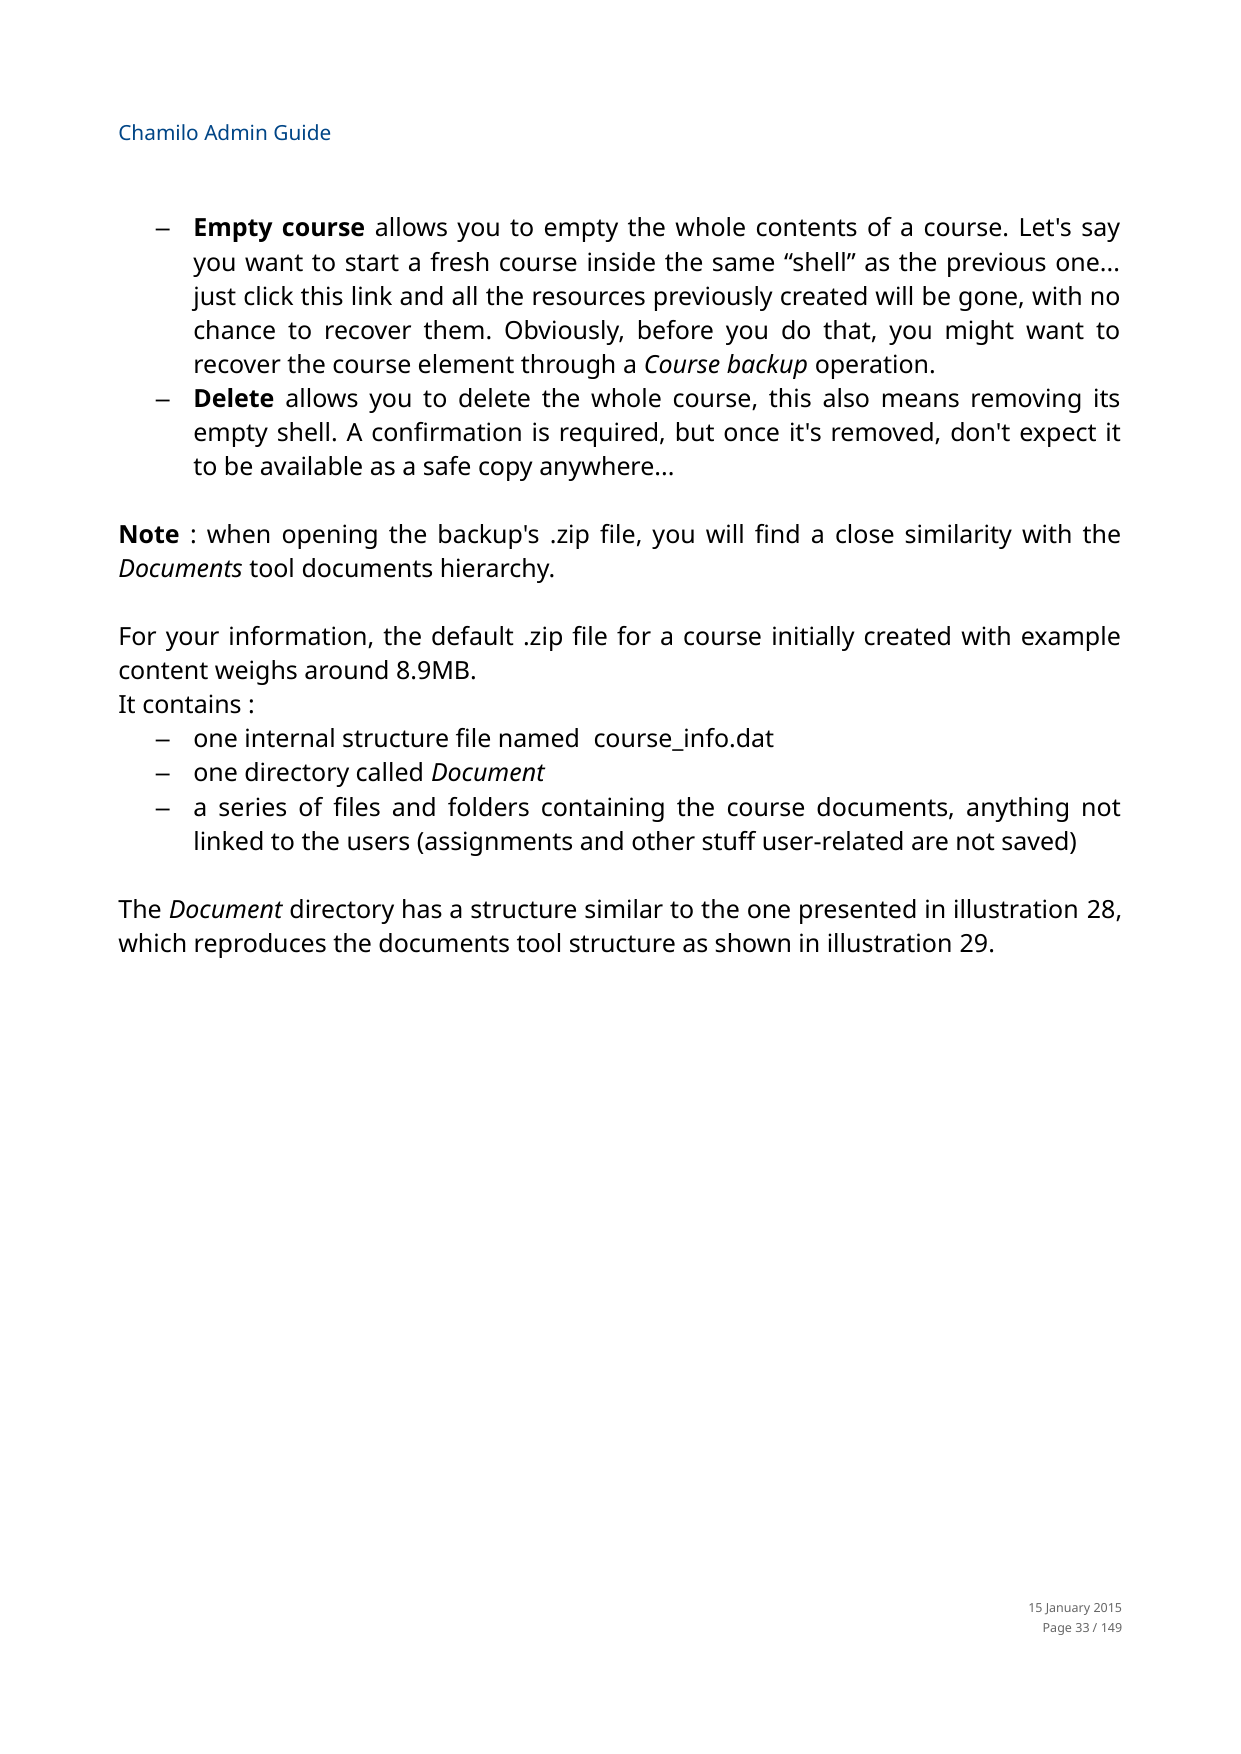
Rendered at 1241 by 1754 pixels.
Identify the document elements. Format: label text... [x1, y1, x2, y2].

text The Document directory has a structure similar to the one presented in illustration 28, which reproduces the documents tool structure as shown in illustration 29. [118, 891, 1122, 959]
list one directory called Document [156, 755, 1122, 789]
text Note : when opening the backup's .zip file, you will find a close similarity with the Documents tool documents hierarchy. [118, 517, 1122, 585]
text For your information, the default .zip file for a course initially created with example content weighs around 8.9MB. [118, 619, 1122, 687]
list a series of files and folders containing the course documents, anything not linked to the users (assignments and other stuff user-related are not saved) [156, 789, 1122, 857]
list Empty course allows you to empty the whole contents of a course. Let's say you want to start a fresh course inside the same “shell” as the previous one... just click this link and all the resources previously created will be gone, with no chance to recover them. Obviously, before you do that, you might want to recover the course element through a Course backup operation. [156, 210, 1122, 380]
list Delete allows you to delete the whole course, this also means removing its empty shell. A confirmation is required, but once it's removed, don't expect it to be available as a safe copy anywhere... [156, 380, 1122, 483]
text It contains : [118, 687, 1122, 721]
list one internal structure file named course_info.dat [156, 721, 1122, 755]
